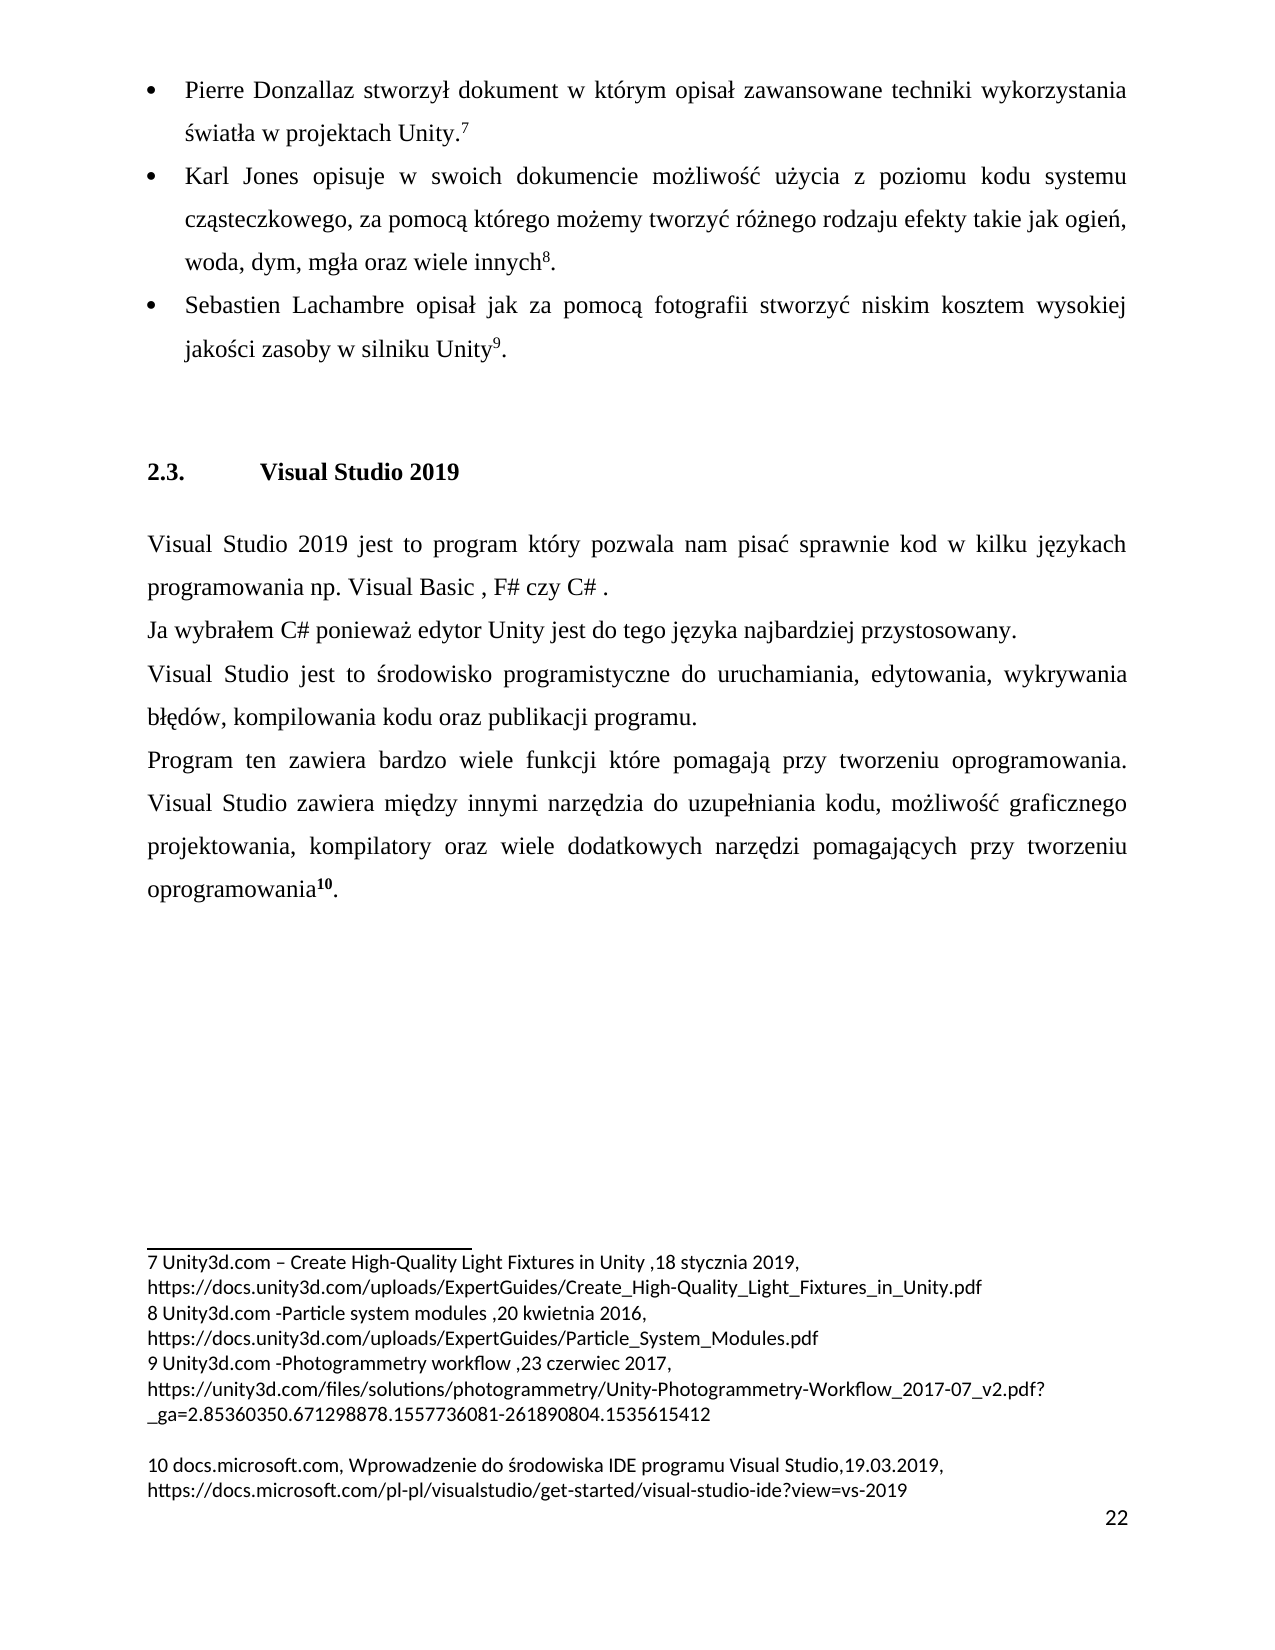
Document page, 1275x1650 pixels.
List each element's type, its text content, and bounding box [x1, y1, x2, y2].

list Unity3d.com – Create High-Quality Light Fixtures in Unity ,18 stycznia 2019, https://docs.unity3d.com/uploads/ExpertGuides/Create_High-Quality_Light_Fixtures_in_Unity.pdf [147, 1249, 1128, 1300]
list Unity3d.com -Particle system modules ,20 kwietnia 2016, https://docs.unity3d.com/uploads/ExpertGuides/Particle_System_Modules.pdf [147, 1300, 1128, 1351]
text Program ten zawiera bardzo wiele funkcji które pomagają przy tworzeniu oprogramowania. Visual Studio zawiera między innymi narzędzia do uzupełniania kodu, możliwość graficznego projektowania, kompilatory oraz wiele dodatkowych narzędzi pomagających przy tworzeniu oprogramowania. [147, 745, 1128, 903]
list Unity3d.com -Photogrammetry workflow ,23 czerwiec 2017, https://unity3d.com/files/solutions/photogrammetry/Unity-Photogrammetry-Workflow_2017-07_v2.pdf?_ga=2.85360350.671298878.1557736081-261890804.1535615412 [147, 1351, 1128, 1427]
list Sebastien Lachambre opisał jak za pomocą fotografii stworzyć niskim kosztem wysokiej jakości zasoby w silniku Unity. [147, 291, 1128, 362]
text Visual Studio jest to środowisko programistyczne do uruchamiania, edytowania, wykrywania błędów, kompilowania kodu oraz publikacji programu. [147, 659, 1128, 731]
text Visual Studio 2019 jest to program który pozwala nam pisać sprawnie kod w kilku językach programowania np. Visual Basic , F# czy C# . [147, 529, 1128, 601]
text Ja wybrałem C# ponieważ edytor Unity jest do tego języka najbardziej przystosowany. [147, 616, 1128, 644]
list Karl Jones opisuje w swoich dokumencie możliwość użycia z poziomu kodu systemu cząsteczkowego, za pomocą którego możemy tworzyć różnego rodzaju efekty takie jak ogień, woda, dym, mgła oraz wiele innych. [147, 161, 1128, 276]
text docs.microsoft.com, Wprowadzenie do środowiska IDE programu Visual Studio,19.03.2019, https://docs.microsoft.com/pl-pl/visualstudio/get-started/visual-studio-ide?view=vs-2019 [147, 1452, 1128, 1503]
list Pierre Donzallaz stworzył dokument w którym opisał zawansowane techniki wykorzystania światła w projektach Unity. [147, 75, 1128, 147]
list Visual Studio 2019 [147, 457, 1128, 486]
